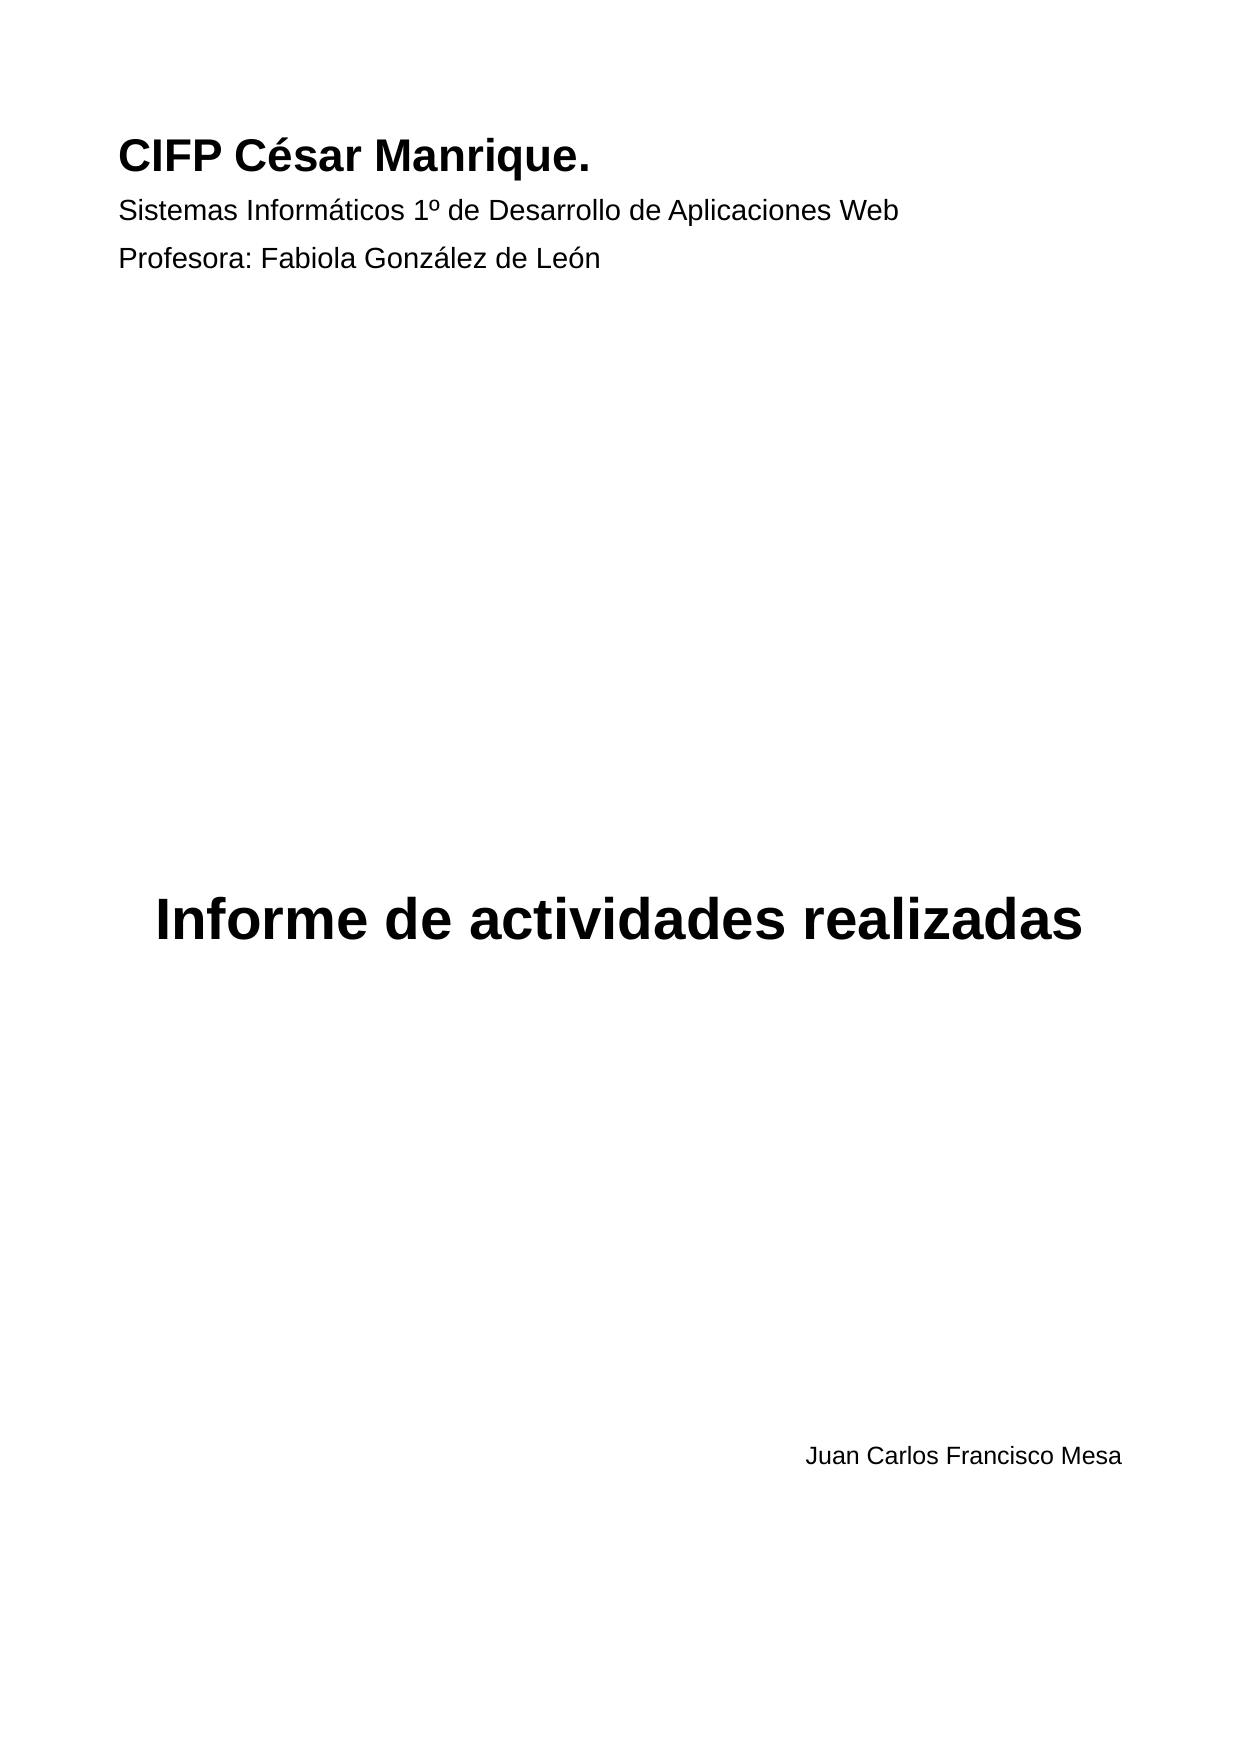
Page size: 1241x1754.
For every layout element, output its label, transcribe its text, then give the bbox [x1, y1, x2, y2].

title CIFP César Manrique. [118, 128, 1122, 181]
text Sistemas Informáticos 1º de Desarrollo de Aplicaciones Web [118, 193, 1122, 227]
text Profesora: Fabiola González de León [118, 241, 1122, 275]
text Juan Carlos Francisco Mesa [118, 1441, 1122, 1469]
title Informe de actividades realizadas [118, 885, 1122, 952]
